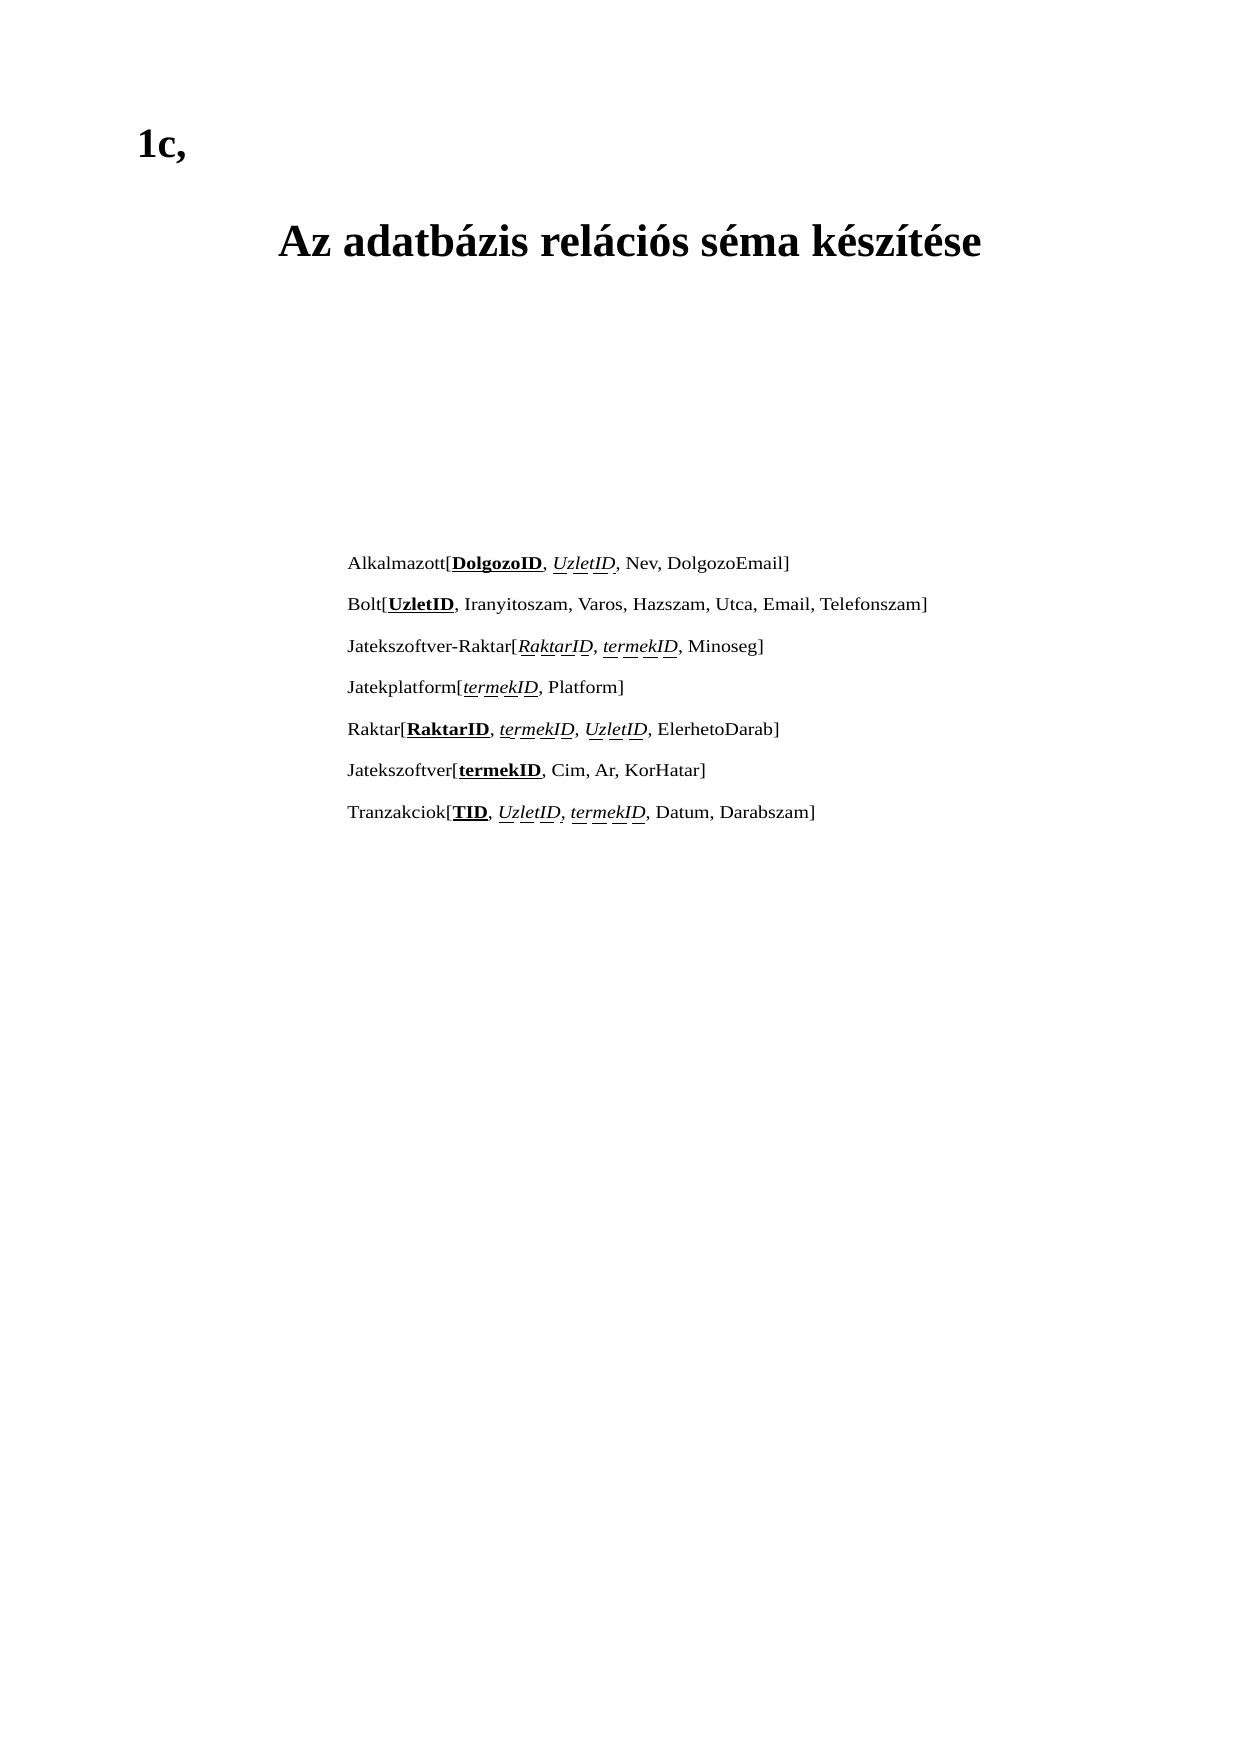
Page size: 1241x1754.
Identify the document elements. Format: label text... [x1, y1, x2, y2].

text Az adatbázis relációs séma készítése [137, 214, 1123, 267]
text 1c, [137, 118, 1123, 166]
